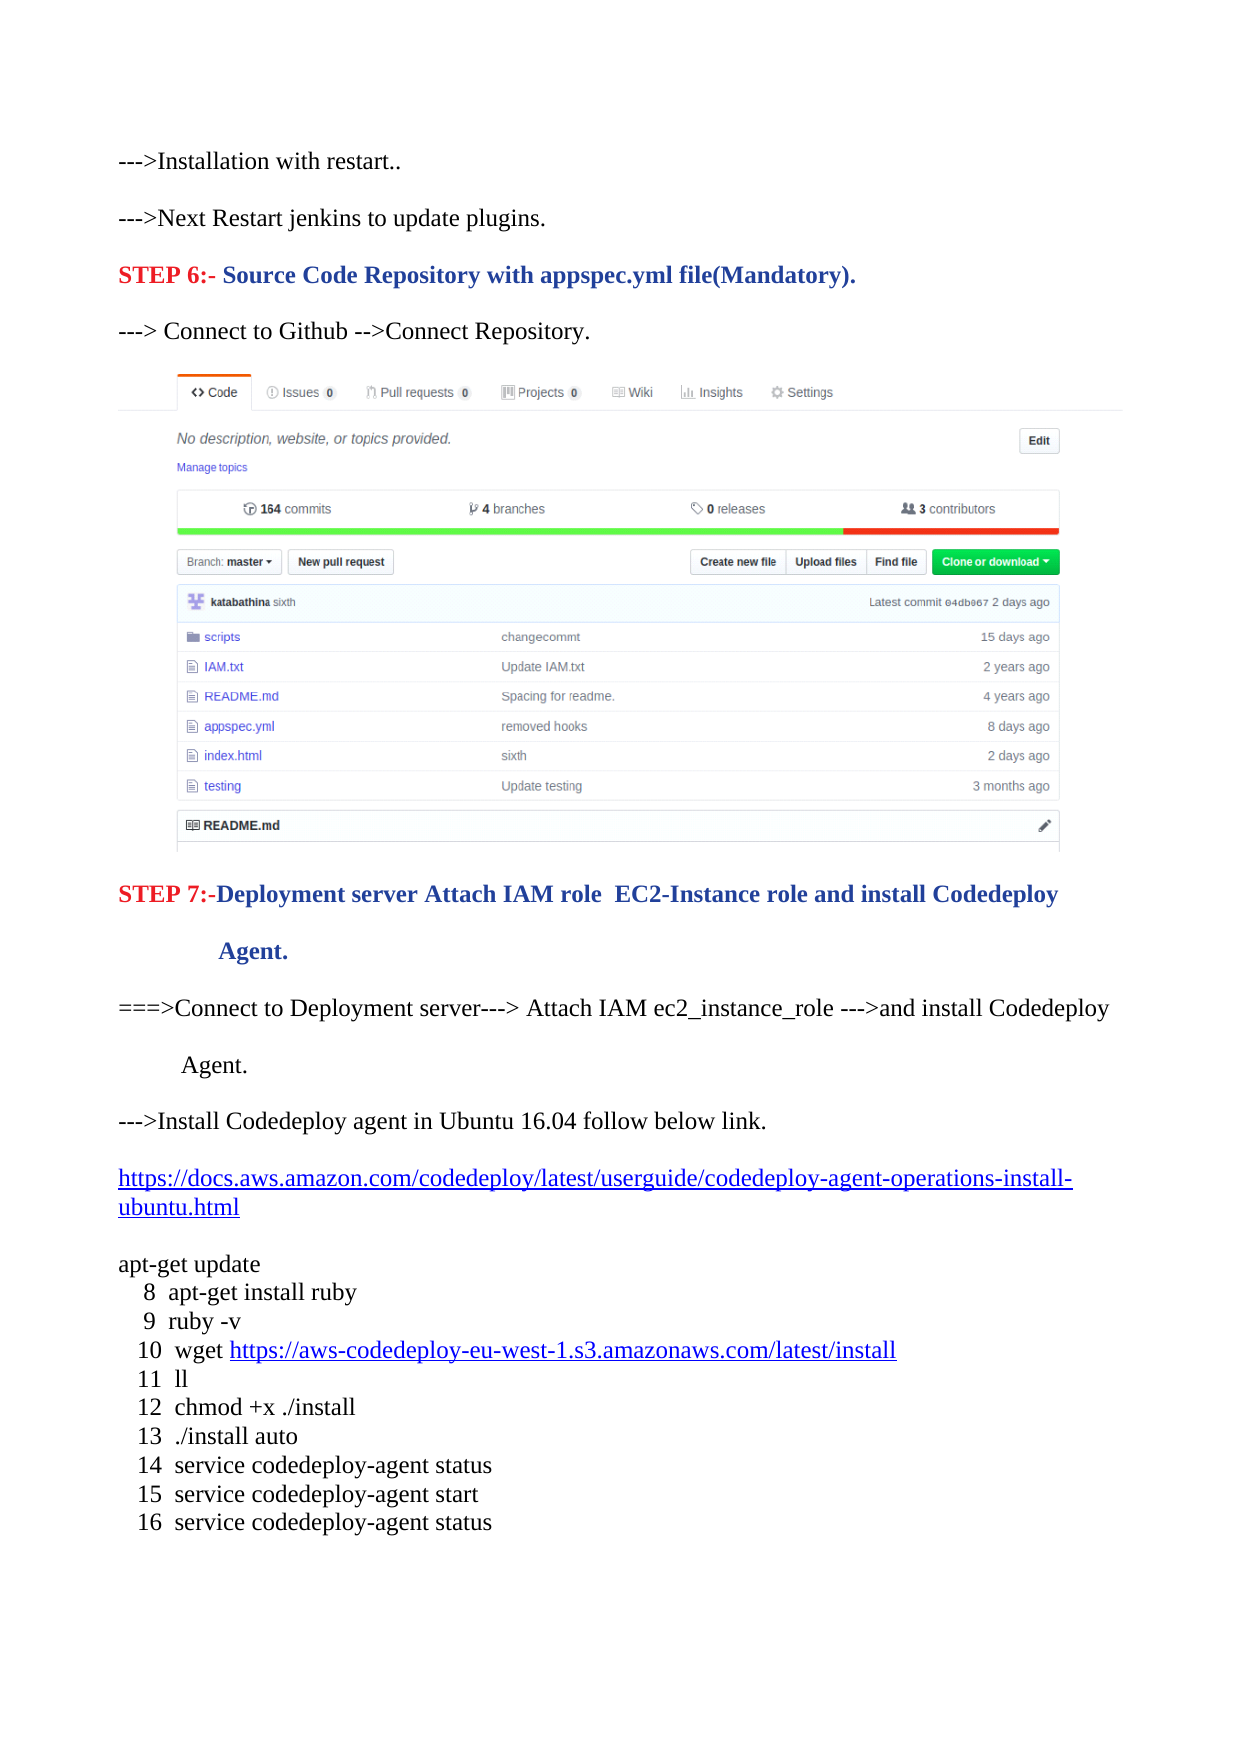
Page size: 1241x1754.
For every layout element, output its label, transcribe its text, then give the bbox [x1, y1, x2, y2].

text 13 ./install auto [118, 1421, 1122, 1450]
text 12 chmod +x ./install [118, 1392, 1122, 1421]
text --->Next Restart jenkins to update plugins. [118, 203, 1122, 232]
text Agent. [118, 936, 1122, 965]
text 14 service codedeploy-agent status [118, 1450, 1122, 1479]
text 10 wget https://aws-codedeploy-eu-west-1.s3.amazonaws.com/latest/install [118, 1335, 1122, 1364]
text https://docs.aws.amazon.com/codedeploy/latest/userguide/codedeploy-agent-operations-install-ubuntu.html [118, 1163, 1122, 1221]
text STEP 6:- Source Code Repository with appspec.yml file(Mandatory). [118, 260, 1122, 288]
text --->Install Codedeploy agent in Ubuntu 16.04 follow below link. [118, 1106, 1122, 1135]
text ---> Connect to Github -->Connect Repository. [118, 316, 1122, 345]
text --->Installation with restart.. [118, 146, 1122, 175]
text 16 service codedeploy-agent status [118, 1507, 1122, 1536]
text 9 ruby -v [118, 1306, 1122, 1335]
text 11 ll [118, 1364, 1122, 1392]
text 8 apt-get install ruby [118, 1277, 1122, 1306]
text 15 service codedeploy-agent start [118, 1479, 1122, 1507]
text ===>Connect to Deployment server---> Attach IAM ec2_instance_role --->and install Codedeploy [118, 993, 1122, 1022]
text Agent. [118, 1050, 1122, 1078]
text STEP 7:-Deployment server Attach IAM role EC2-Instance role and install Codedeploy [118, 879, 1122, 908]
text apt-get update [118, 1249, 1122, 1277]
